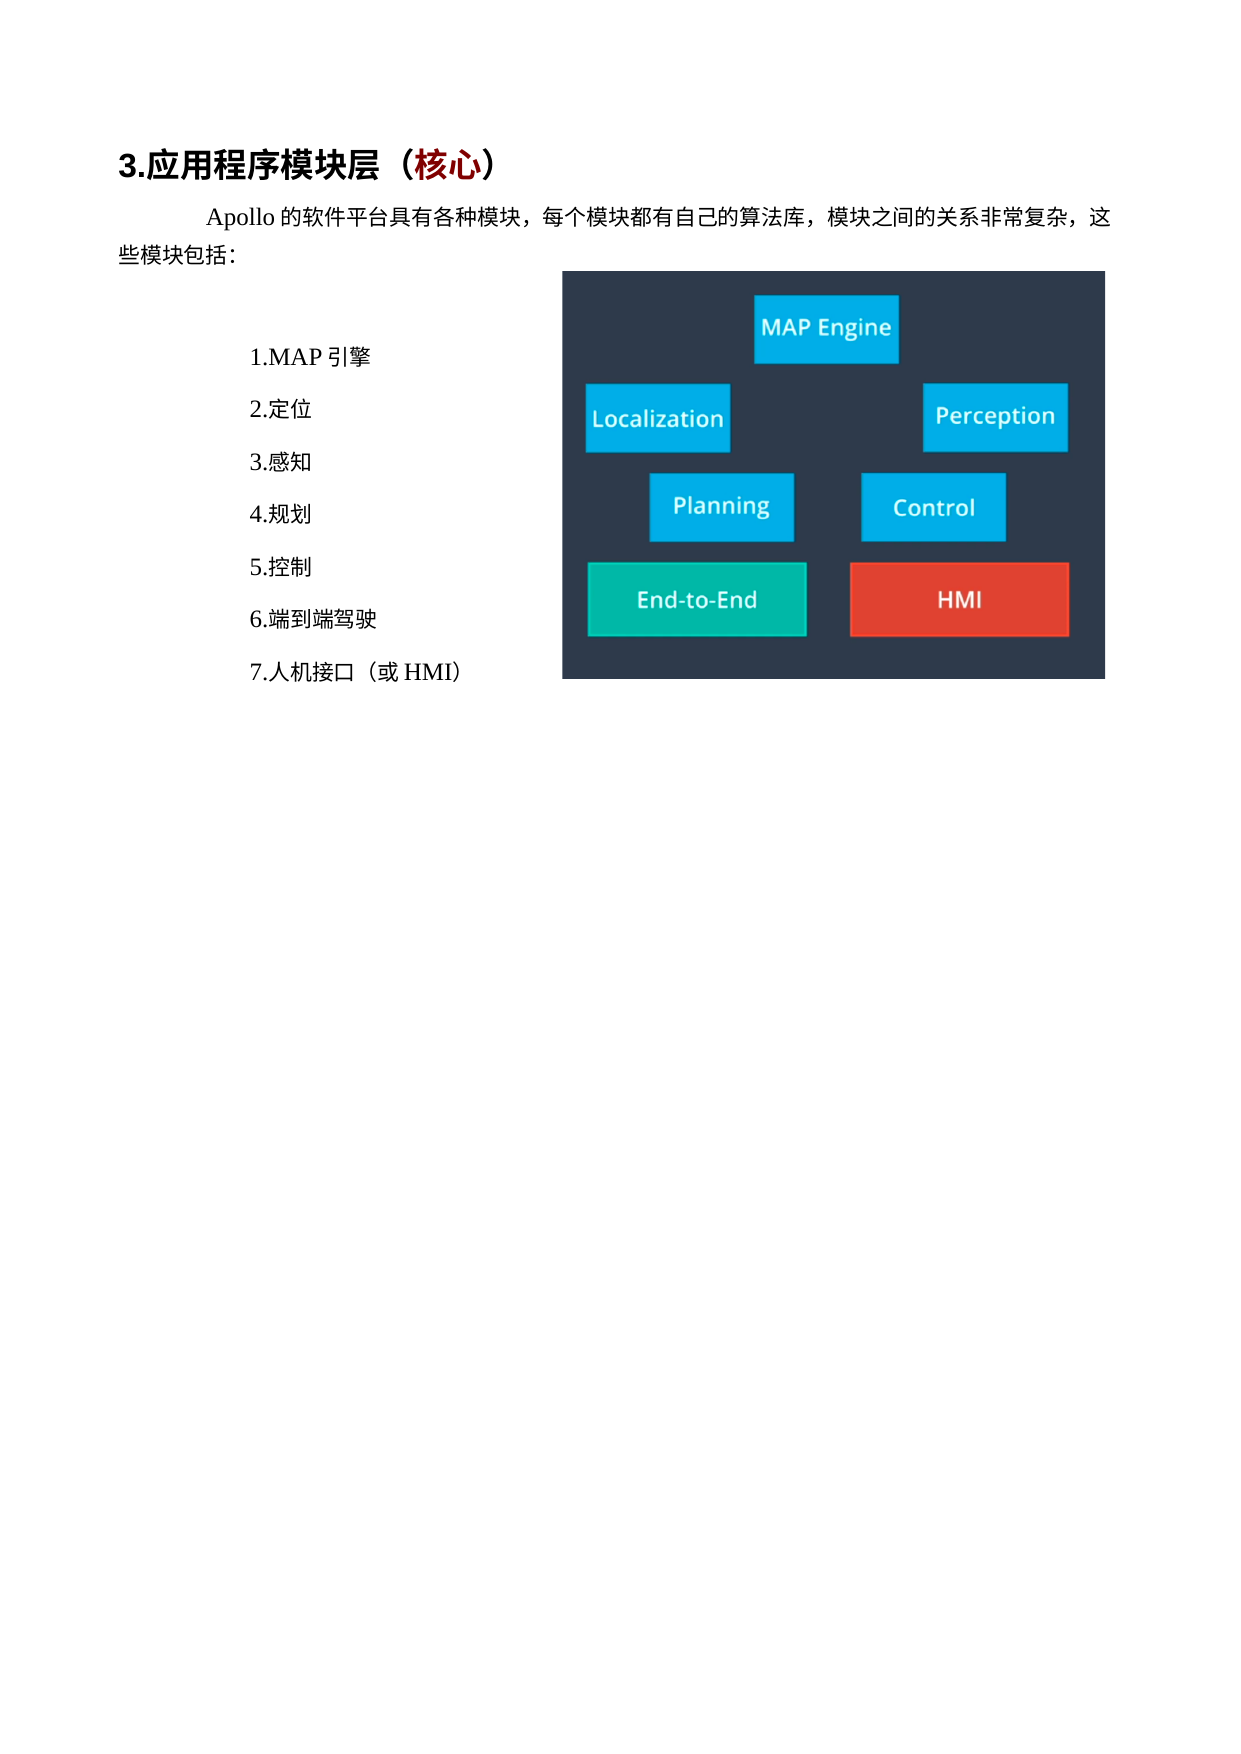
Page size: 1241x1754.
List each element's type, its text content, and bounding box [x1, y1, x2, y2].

subtitle 3.应用程序模块层（核心） [118, 139, 1122, 187]
text 2.定位 [118, 392, 562, 424]
text [1106, 444, 1122, 476]
text [1106, 602, 1122, 634]
text 7.人机接口（或HMI） [118, 654, 1122, 686]
text [1106, 549, 1122, 581]
text 1.MAP引擎 [118, 339, 562, 371]
text 5.控制 [118, 549, 562, 581]
text 3.感知 [118, 444, 562, 476]
picture [562, 271, 1106, 679]
text 6.端到端驾驶 [118, 602, 562, 634]
text Apollo的软件平台具有各种模块，每个模块都有自己的算法库，模块之间的关系非常复杂，这些模块包括： [118, 200, 1122, 269]
text 4.规划 [118, 497, 562, 529]
text [1106, 339, 1122, 371]
text [1106, 497, 1122, 529]
text [1106, 392, 1122, 424]
